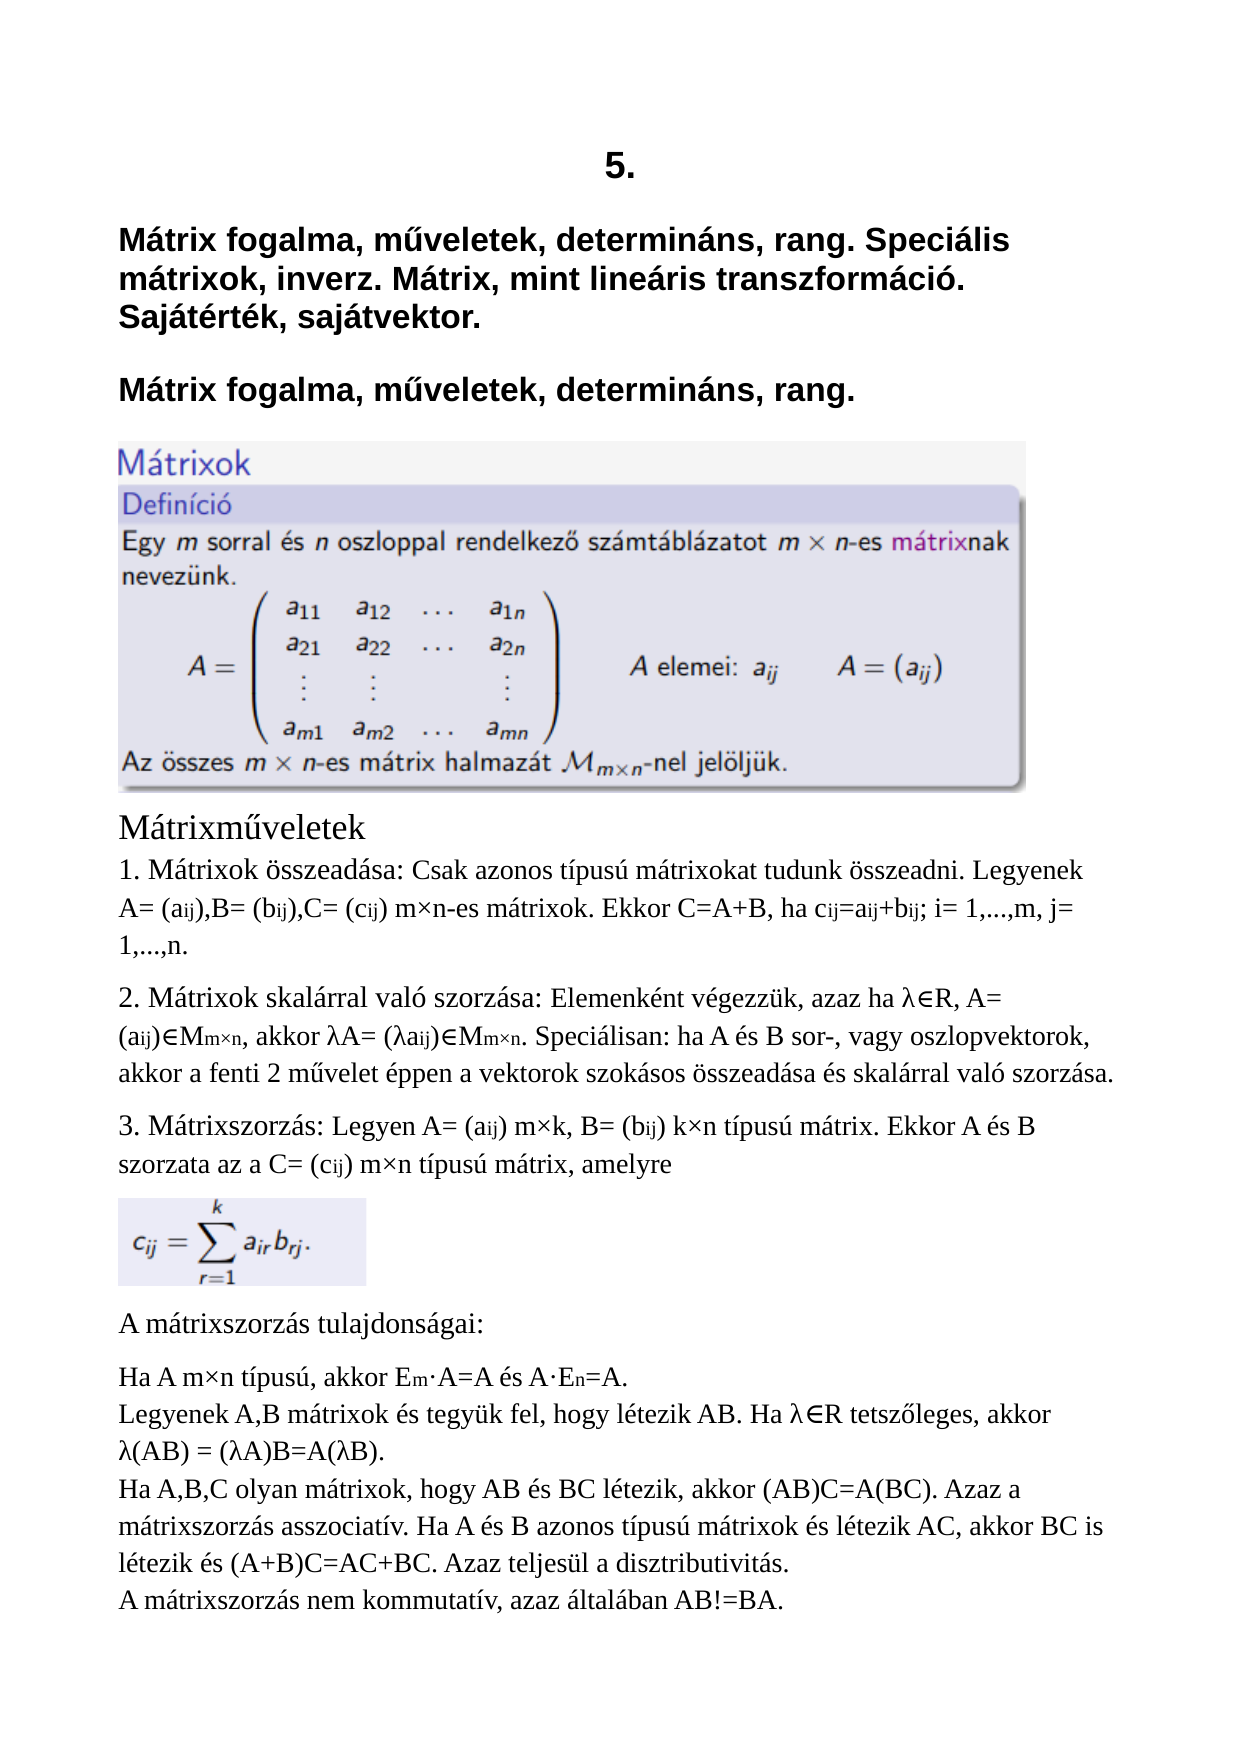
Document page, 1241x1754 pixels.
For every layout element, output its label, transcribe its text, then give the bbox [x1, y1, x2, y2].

text A mátrixszorzás tulajdonságai: [118, 1306, 1122, 1340]
text 2. Mátrixok skalárral való szorzása: Elemenként végezzük, azaz ha λ∈R, A= (aij)∈Mm×n, akkor λA= (λaij)∈Mm×n. Speciálisan: ha A és B sor-, vagy oszlopvektorok, akkor a fenti 2 művelet éppen a vektorok szokásos összeadása és skalárral való szorzása. [118, 980, 1122, 1088]
text Mátrixműveletek 1. Mátrixok összeadása: Csak azonos típusú mátrixokat tudunk összeadni. Legyenek A= (aij),B= (bij),C= (cij) m×n-es mátrixok. Ekkor C=A+B, ha cij=aij+bij; i= 1,...,m, j= 1,...,n. [118, 805, 1122, 960]
text 3. Mátrixszorzás: Legyen A= (aij) m×k, B= (bij) k×n típusú mátrix. Ekkor A és B szorzata az a C= (cij) m×n típusú mátrix, amelyre [118, 1108, 1122, 1179]
subtitle Mátrix fogalma, műveletek, determináns, rang. Speciális mátrixok, inverz. Mátrix, mint lineáris transzformáció. Sajátérték, sajátvektor. [118, 220, 1122, 336]
text Ha A m×n típusú, akkor Em·A=A és A·En=A. Legyenek A,B mátrixok és tegyük fel, hogy létezik AB. Ha λ∈R tetszőleges, akkor λ(AB) = (λA)B=A(λB). Ha A,B,C olyan mátrixok, hogy AB és BC létezik, akkor (AB)C=A(BC). Azaz a mátrixszorzás asszociatív. Ha A és B azonos típusú mátrixok és létezik AC, akkor BC is létezik és (A+B)C=AC+BC. Azaz teljesül a disztributivitás. A mátrixszorzás nem kommutatív, azaz általában AB!=BA. [118, 1360, 1122, 1616]
subtitle Mátrix fogalma, műveletek, determináns, rang. [118, 369, 1122, 408]
subtitle 5. [118, 143, 1122, 187]
picture [118, 1198, 367, 1286]
picture [118, 441, 1026, 793]
